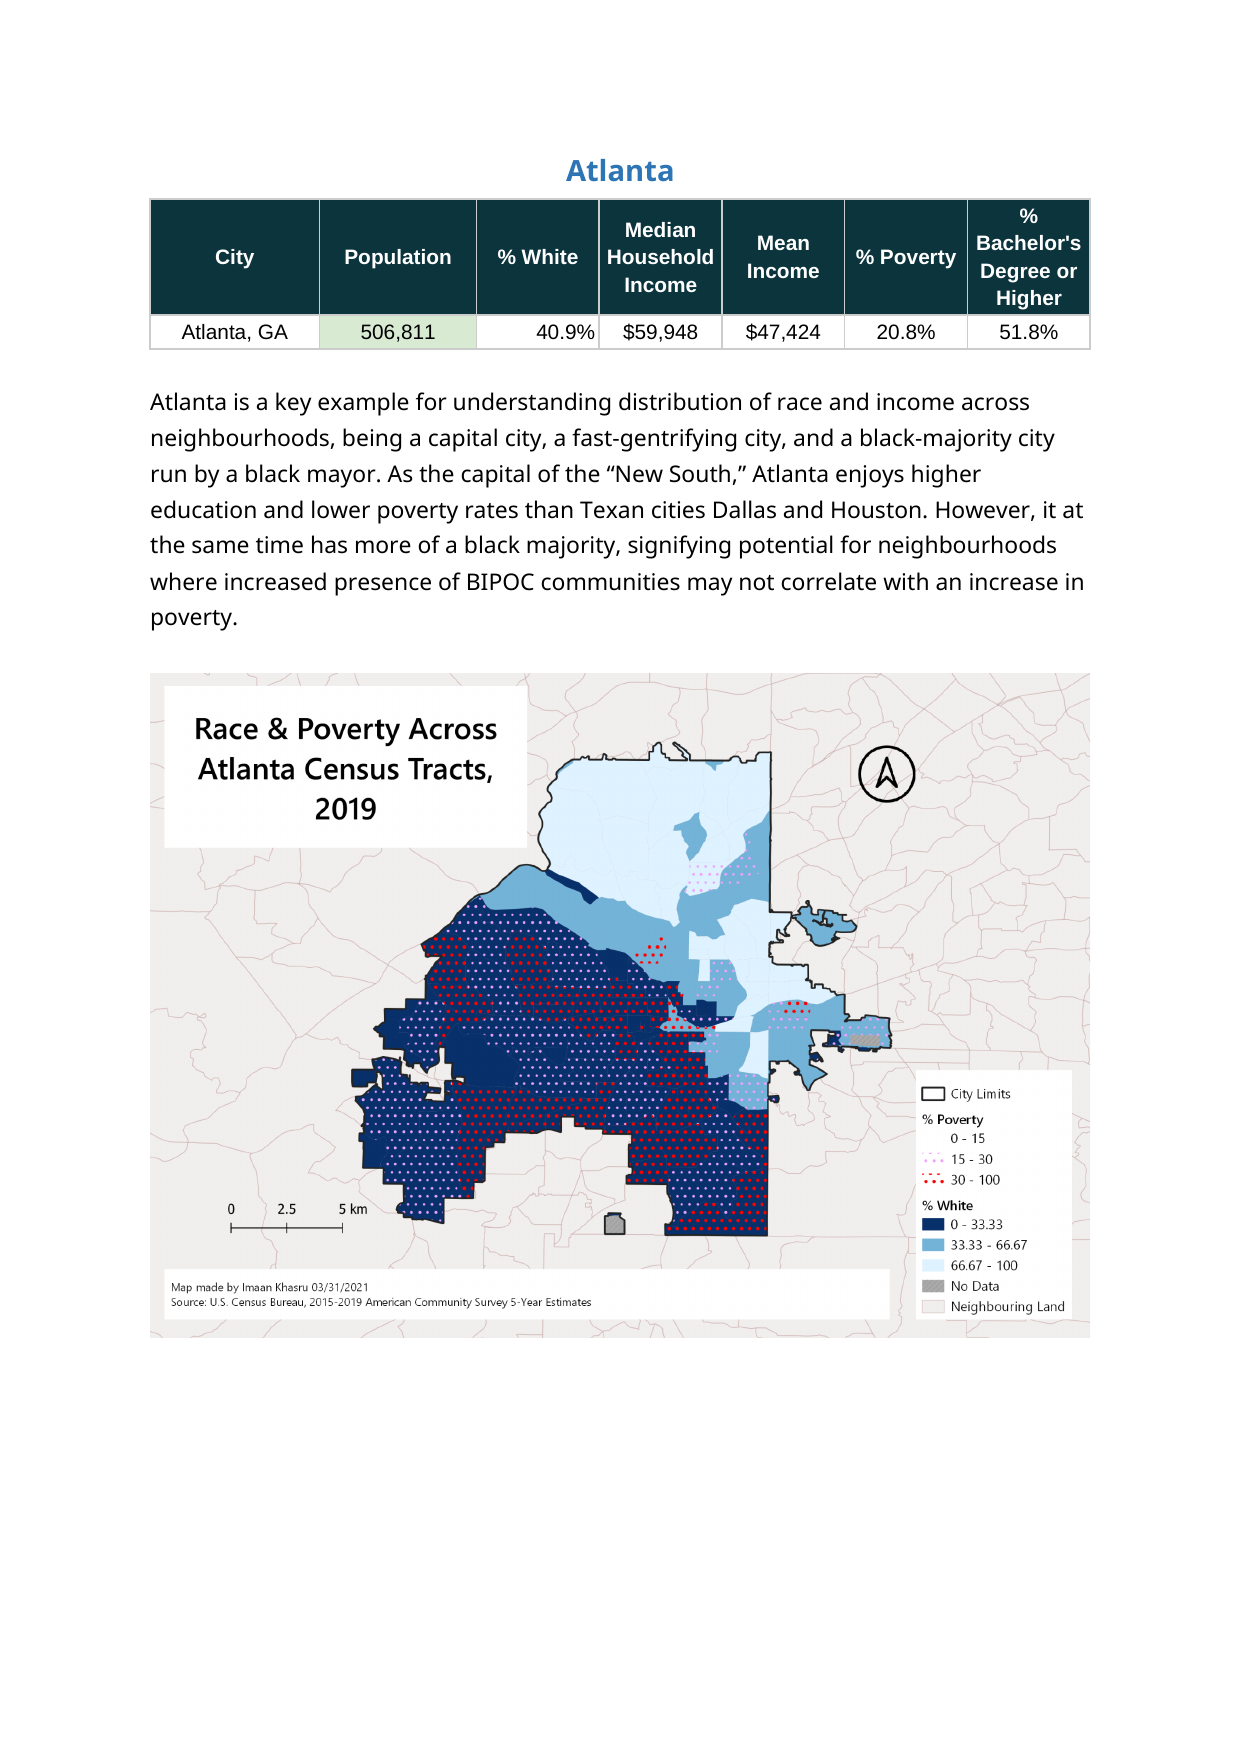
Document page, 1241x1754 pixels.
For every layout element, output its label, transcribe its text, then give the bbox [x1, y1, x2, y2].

table_header % Bachelor's Degree or Higher [968, 200, 1089, 314]
text Atlanta is a key example for understanding distribution of race and income across neighbourhoods, being a capital city, a fast-gentrifying city, and a black-majority city run by a black mayor. As the capital of the “New South,” Atlanta enjoys higher education and lower poverty rates than Texan cities Dallas and Houston. However, it at the same time has more of a black majority, signifying potential for neighbourhoods where increased presence of BIPOC communities may not correlate with an increase in poverty. [150, 386, 1090, 633]
table_cell Atlanta, GA [151, 316, 319, 348]
table_cell $47,424 [723, 316, 844, 348]
table_cell 40.9% [477, 316, 598, 348]
table_cell 20.8% [845, 316, 967, 348]
table_header Median Household Income [600, 200, 721, 314]
table_cell 51.8% [968, 316, 1089, 348]
table_header City [151, 200, 319, 314]
table_cell $59,948 [600, 316, 721, 348]
picture [150, 673, 1091, 1338]
subtitle Atlanta [150, 150, 1090, 190]
table_header Mean Income [723, 200, 844, 314]
table_cell 506,811 [320, 316, 476, 348]
table_header % White [477, 200, 598, 314]
table_header % Poverty [845, 200, 967, 314]
table_header Population [320, 200, 476, 314]
